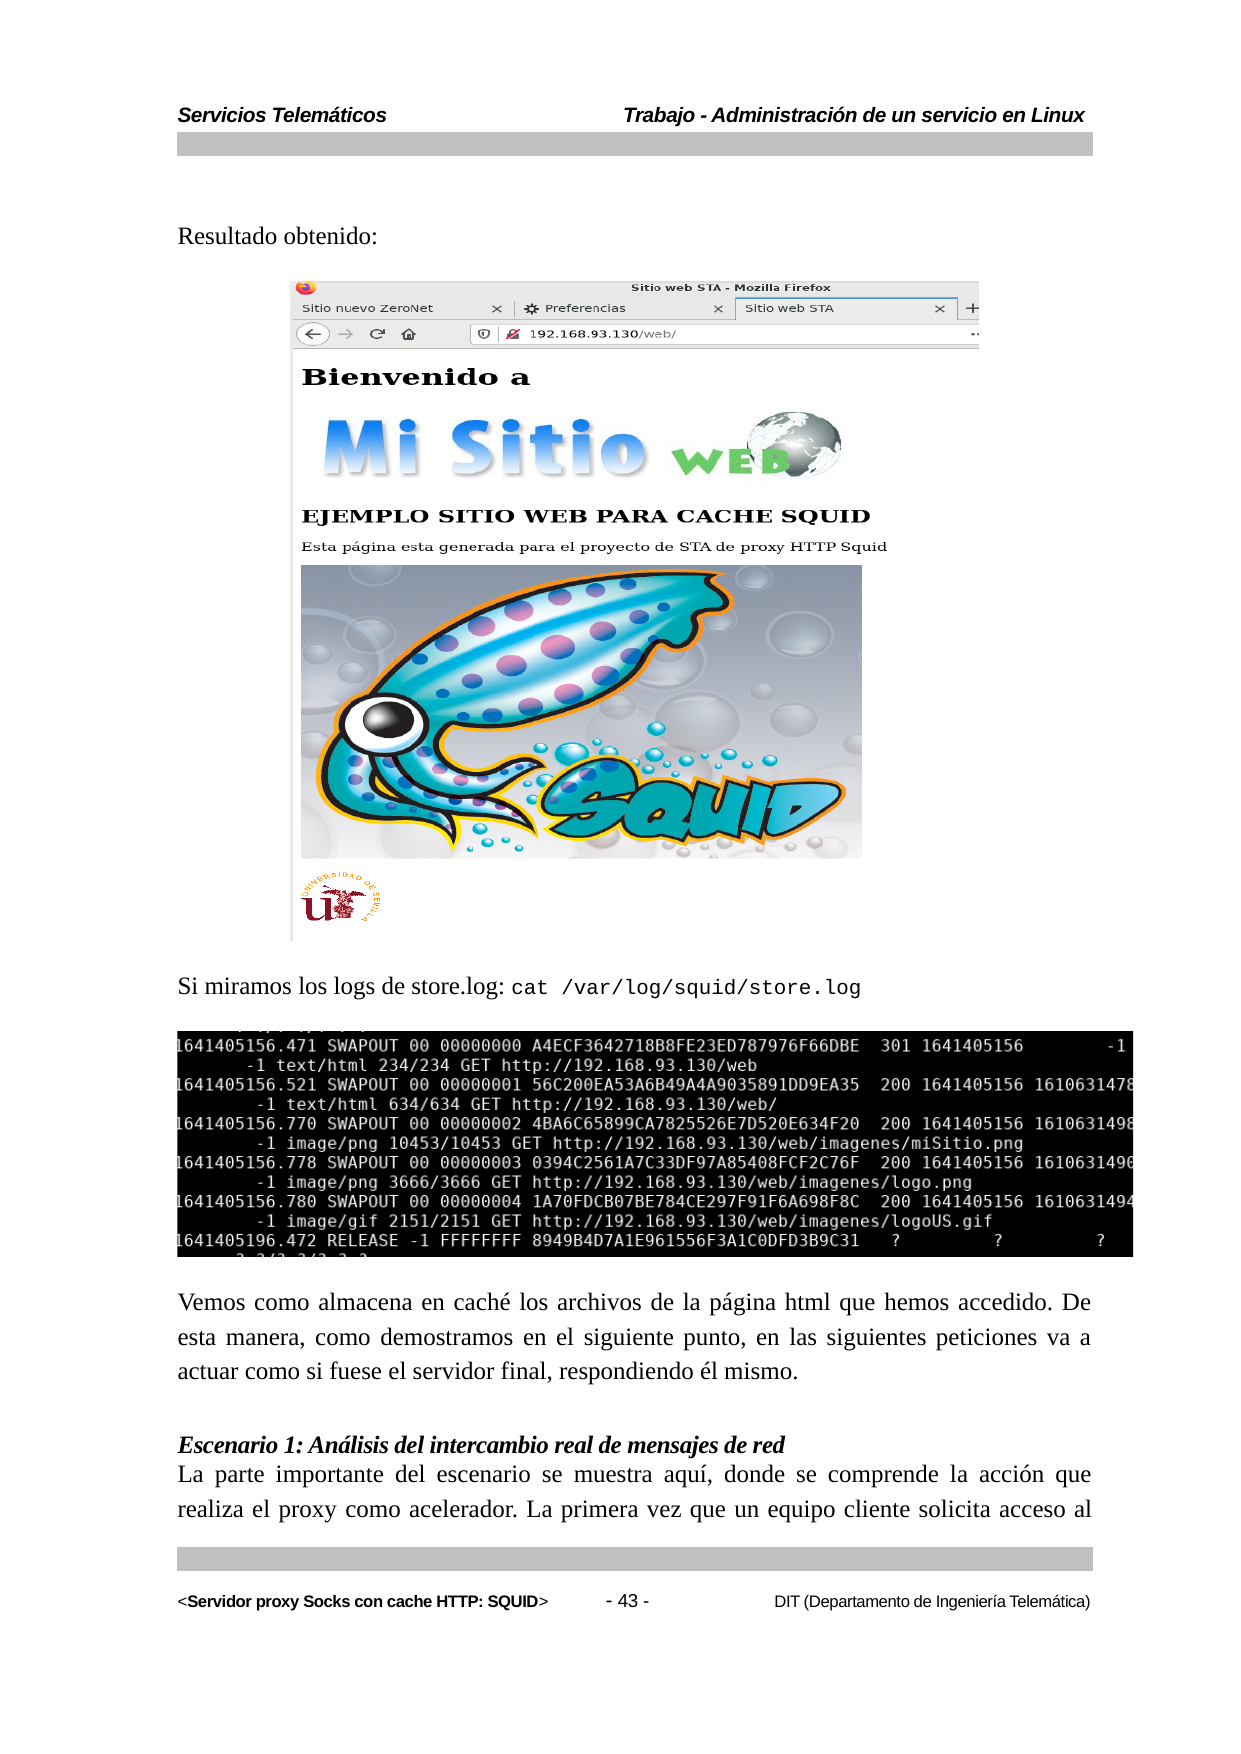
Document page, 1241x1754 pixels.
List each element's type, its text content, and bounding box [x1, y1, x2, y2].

text Vemos como almacena en caché los archivos de la página html que hemos accedido. De esta manera, como demostramos en el siguiente punto, en las siguientes peticiones va a actuar como si fuese el servidor final, respondiendo él mismo. [177, 1287, 1093, 1385]
text Resultado obtenido: [177, 221, 1093, 250]
text La parte importante del escenario se muestra aquí, donde se comprende la acción que realiza el proxy como acelerador. La primera vez que un equipo cliente solicita acceso al [177, 1459, 1093, 1522]
list Escenario 1: Análisis del intercambio real de mensajes de red [177, 1431, 1093, 1459]
text Si miramos los logs de store.log: cat /var/log/squid/store.log [177, 971, 1093, 1000]
